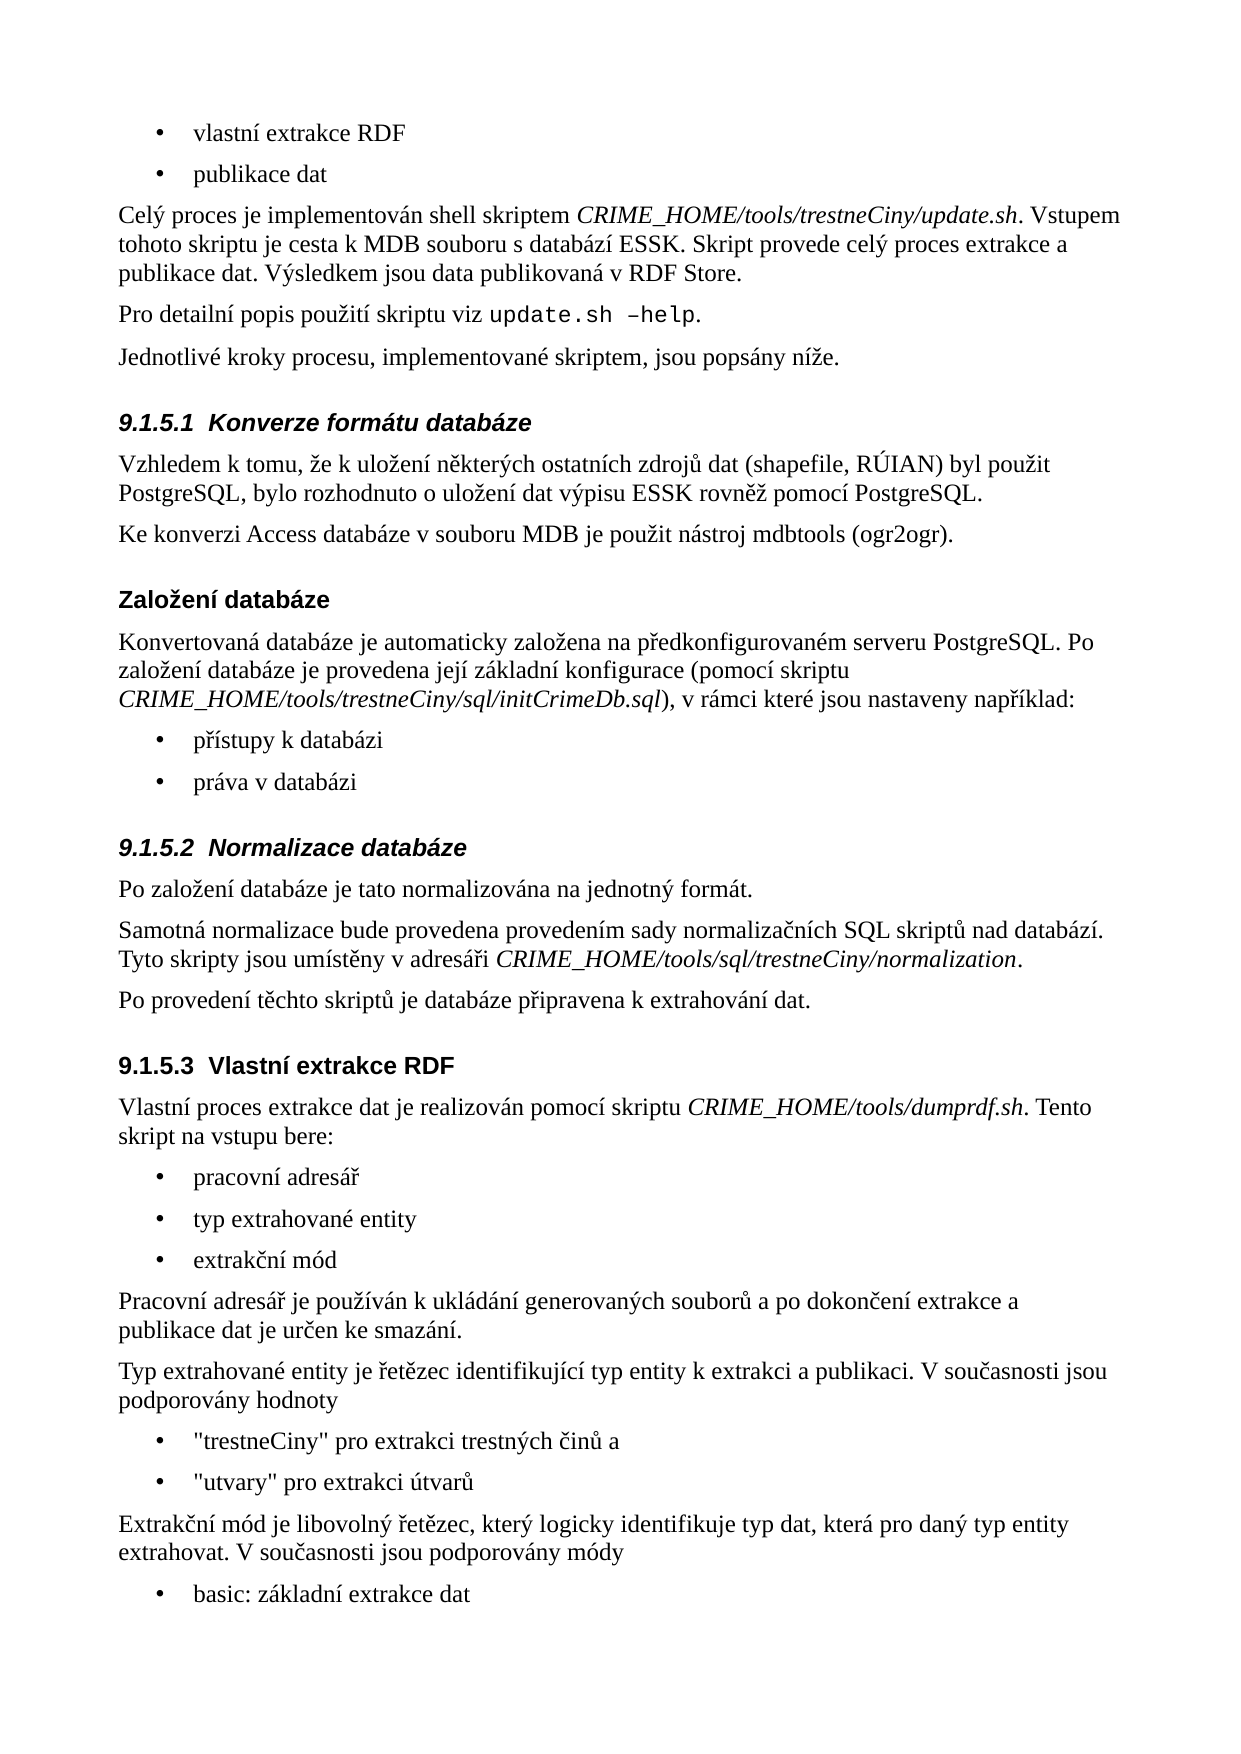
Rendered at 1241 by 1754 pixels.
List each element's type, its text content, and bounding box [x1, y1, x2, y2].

text Jednotlivé kroky procesu, implementované skriptem, jsou popsány níže. [118, 342, 1122, 371]
list práva v databázi [156, 767, 1122, 795]
subtitle Konverze formátu databáze [118, 408, 1122, 437]
text Konvertovaná databáze je automaticky založena na předkonfigurovaném serveru PostgreSQL. Po založení databáze je provedena její základní konfigurace (pomocí skriptu CRIME_HOME/tools/trestneCiny/sql/initCrimeDb.sql), v rámci které jsou nastaveny například: [118, 627, 1122, 713]
text Ke konverzi Access databáze v souboru MDB je použit nástroj mdbtools (ogr2ogr). [118, 519, 1122, 548]
list "utvary" pro extrakci útvarů [156, 1467, 1122, 1496]
text Samotná normalizace bude provedena provedením sady normalizačních SQL skriptů nad databází. Tyto skripty jsou umístěny v adresáři CRIME_HOME/tools/sql/trestneCiny/normalization. [118, 915, 1122, 973]
text Extrakční mód je libovolný řetězec, který logicky identifikuje typ dat, která pro daný typ entity extrahovat. V současnosti jsou podporovány módy [118, 1509, 1122, 1566]
list extrakční mód [156, 1245, 1122, 1274]
subtitle Vlastní extrakce RDF [118, 1051, 1122, 1080]
subtitle Založení databáze [118, 586, 1122, 614]
subtitle Normalizace databáze [118, 833, 1122, 861]
list vlastní extrakce RDF [156, 118, 1122, 147]
text Celý proces je implementován shell skriptem CRIME_HOME/tools/trestneCiny/update.sh. Vstupem tohoto skriptu je cesta k MDB souboru s databází ESSK. Skript provede celý proces extrakce a publikace dat. Výsledkem jsou data publikovaná v RDF Store. [118, 201, 1122, 287]
text Typ extrahované entity je řetězec identifikující typ entity k extrakci a publikaci. V současnosti jsou podporovány hodnoty [118, 1356, 1122, 1414]
text Po založení databáze je tato normalizována na jednotný formát. [118, 874, 1122, 903]
text Vzhledem k tomu, že k uložení některých ostatních zdrojů dat (shapefile, RÚIAN) byl použit PostgreSQL, bylo rozhodnuto o uložení dat výpisu ESSK rovněž pomocí PostgreSQL. [118, 449, 1122, 507]
text Vlastní proces extrakce dat je realizován pomocí skriptu CRIME_HOME/tools/dumprdf.sh. Tento skript na vstupu bere: [118, 1092, 1122, 1150]
list publikace dat [156, 159, 1122, 188]
list pracovní adresář [156, 1162, 1122, 1191]
list přístupy k databázi [156, 725, 1122, 754]
text Pro detailní popis použití skriptu viz update.sh –help. [118, 299, 1122, 329]
list typ extrahované entity [156, 1204, 1122, 1232]
list "trestneCiny" pro extrakci trestných činů a [156, 1426, 1122, 1455]
list basic: základní extrakce dat [156, 1579, 1122, 1607]
text Po provedení těchto skriptů je databáze připravena k extrahování dat. [118, 985, 1122, 1014]
text Pracovní adresář je používán k ukládání generovaných souborů a po dokončení extrakce a publikace dat je určen ke smazání. [118, 1286, 1122, 1344]
